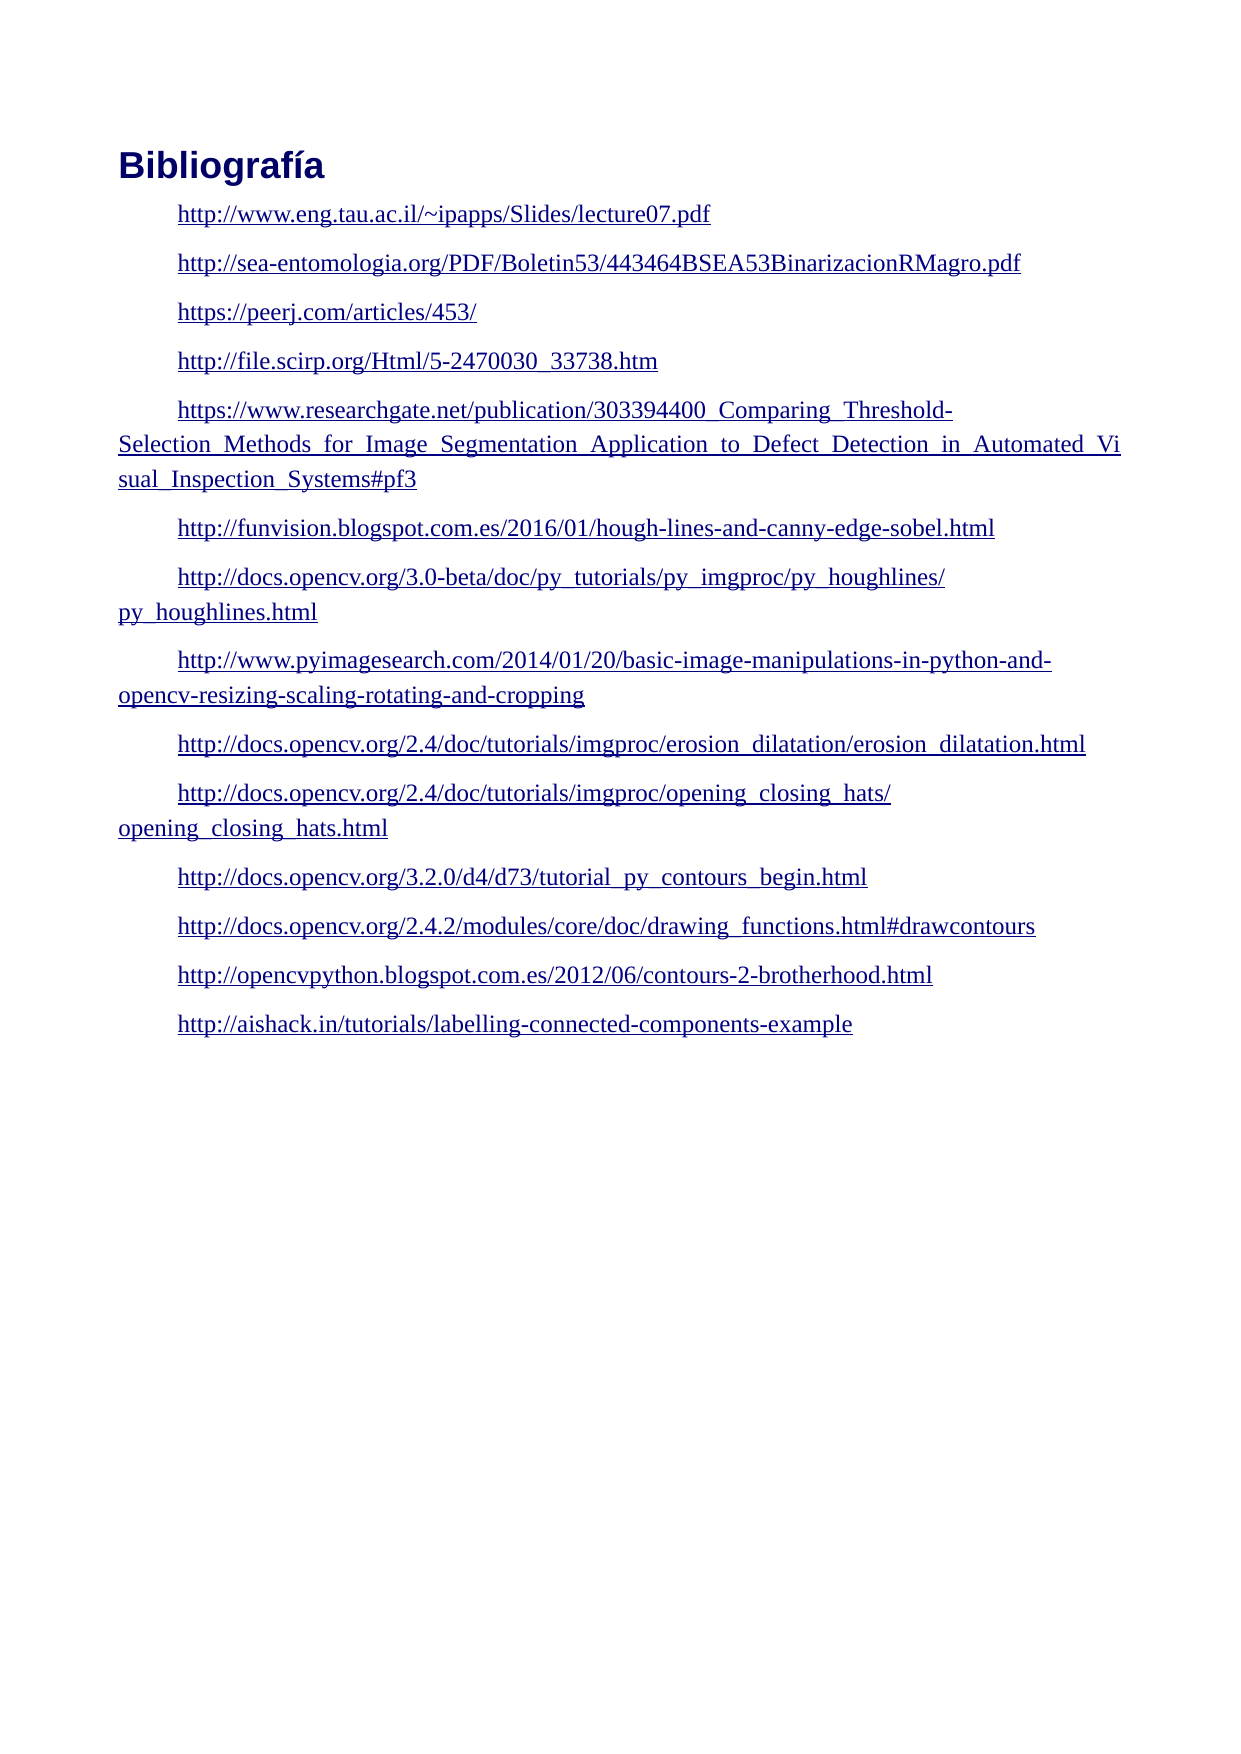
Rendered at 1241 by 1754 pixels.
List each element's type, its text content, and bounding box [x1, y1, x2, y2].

text http://funvision.blogspot.com.es/2016/01/hough-lines-and-canny-edge-sobel.html [118, 513, 1122, 542]
text http://docs.opencv.org/2.4/doc/tutorials/imgproc/opening_closing_hats/opening_closing_hats.html [118, 778, 1122, 841]
text http://docs.opencv.org/2.4/doc/tutorials/imgproc/erosion_dilatation/erosion_dilatation.html [118, 729, 1122, 758]
text http://sea-entomologia.org/PDF/Boletin53/443464BSEA53BinarizacionRMagro.pdf [118, 248, 1122, 277]
text https://peerj.com/articles/453/ [118, 297, 1122, 326]
text http://file.scirp.org/Html/5-2470030_33738.htm [118, 346, 1122, 375]
text http://www.eng.tau.ac.il/~ipapps/Slides/lecture07.pdf [118, 199, 1122, 227]
text https://www.researchgate.net/publication/303394400_Comparing_Threshold-Selection_Methods_for_Image_Segmentation_Application_to_Defect_Detection_in_Automated_Visual_Inspection_Systems#pf3 [118, 395, 1122, 493]
text http://aishack.in/tutorials/labelling-connected-components-example [118, 1009, 1122, 1038]
text http://docs.opencv.org/3.2.0/d4/d73/tutorial_py_contours_begin.html [118, 862, 1122, 891]
subtitle Bibliografía [118, 143, 1122, 186]
text http://opencvpython.blogspot.com.es/2012/06/contours-2-brotherhood.html [118, 960, 1122, 989]
text http://docs.opencv.org/2.4.2/modules/core/doc/drawing_functions.html#drawcontours [118, 911, 1122, 939]
text http://www.pyimagesearch.com/2014/01/20/basic-image-manipulations-in-python-and-opencv-resizing-scaling-rotating-and-cropping [118, 646, 1122, 709]
text http://docs.opencv.org/3.0-beta/doc/py_tutorials/py_imgproc/py_houghlines/py_houghlines.html [118, 562, 1122, 625]
